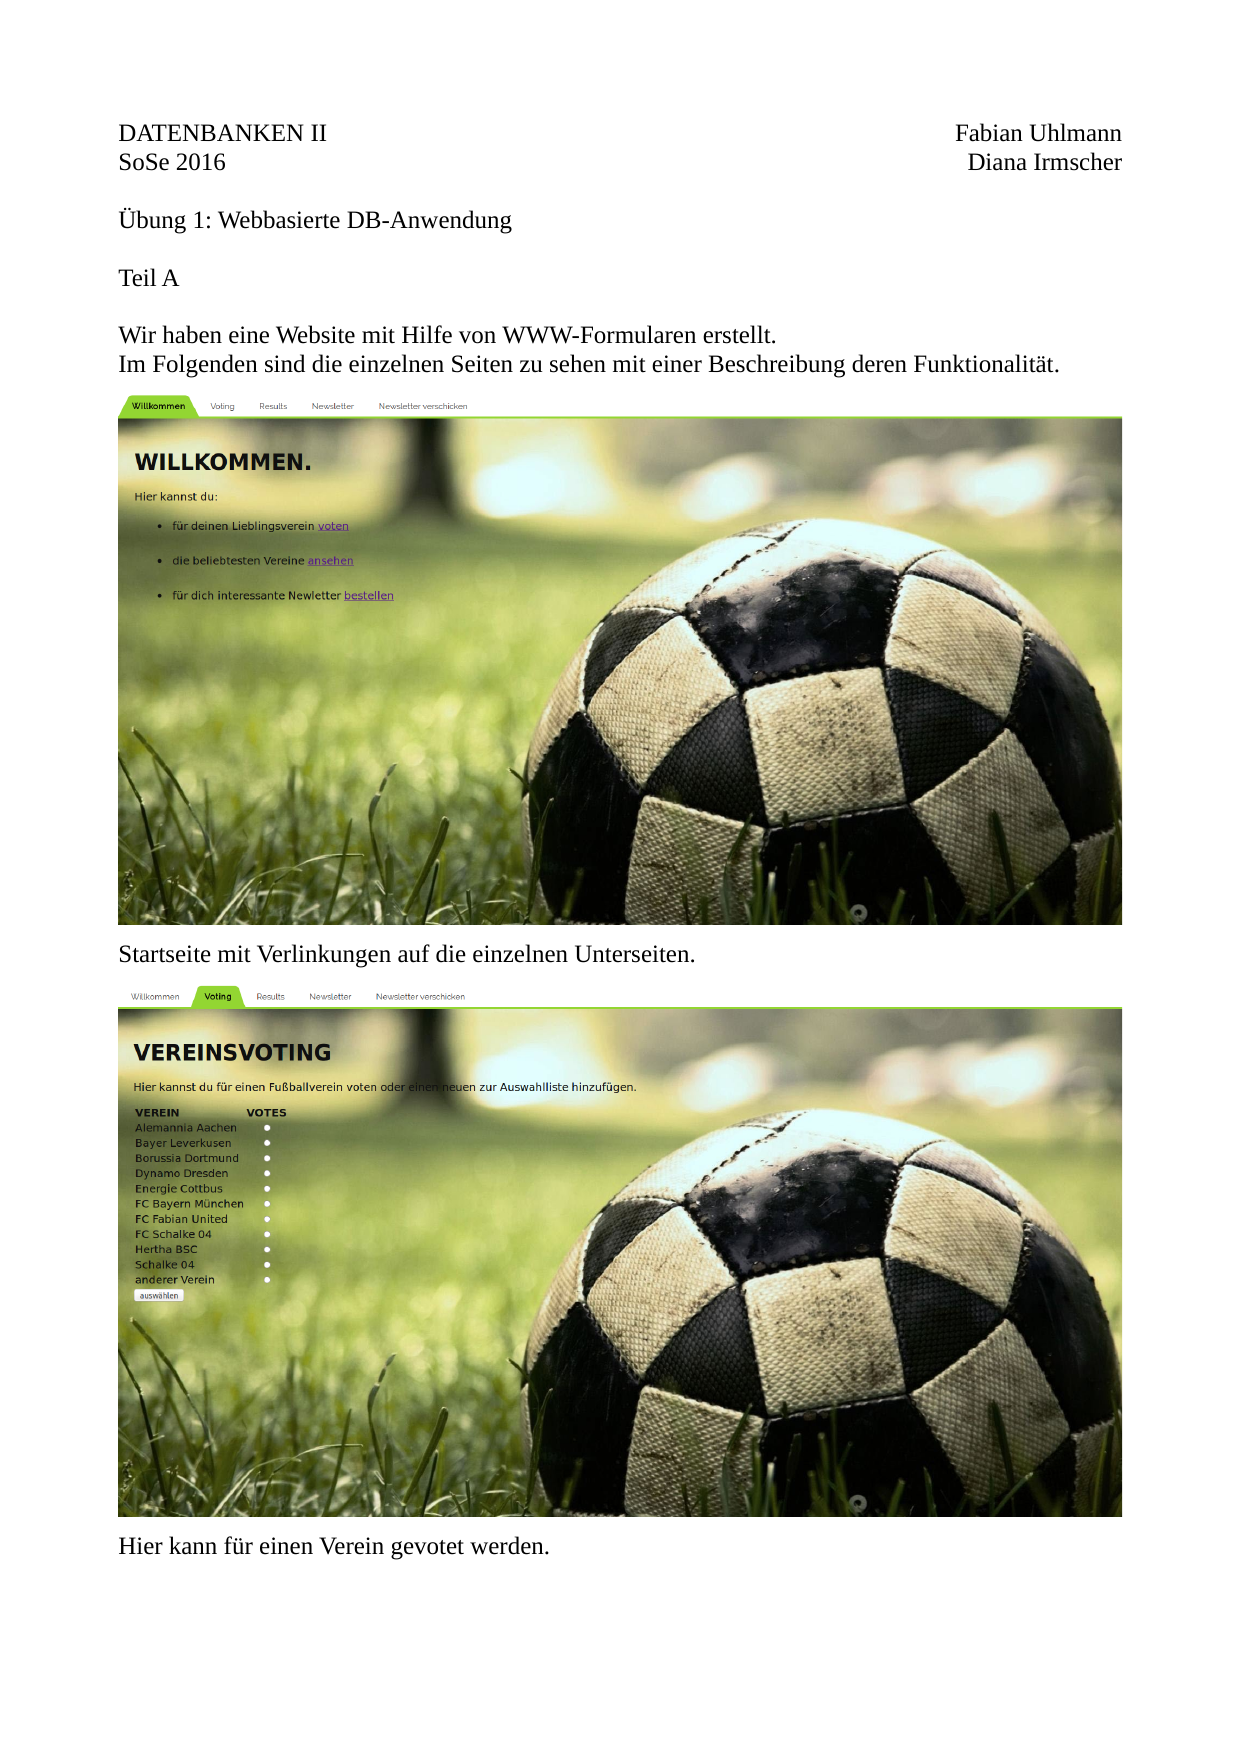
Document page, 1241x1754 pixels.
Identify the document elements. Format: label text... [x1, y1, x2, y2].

text Übung 1: Webbasierte DB-Anwendung [118, 205, 1122, 234]
text Startseite mit Verlinkungen auf die einzelnen Unterseiten. [118, 939, 1122, 968]
text Wir haben eine Website mit Hilfe von WWW-Formularen erstellt. [118, 320, 1122, 349]
picture [118, 983, 1123, 1517]
text Hier kann für einen Verein gevotet werden. [118, 1531, 1122, 1560]
picture [118, 392, 1123, 925]
text Im Folgenden sind die einzelnen Seiten zu sehen mit einer Beschreibung deren Funktionalität. [118, 349, 1122, 378]
text Teil A [118, 263, 1122, 291]
